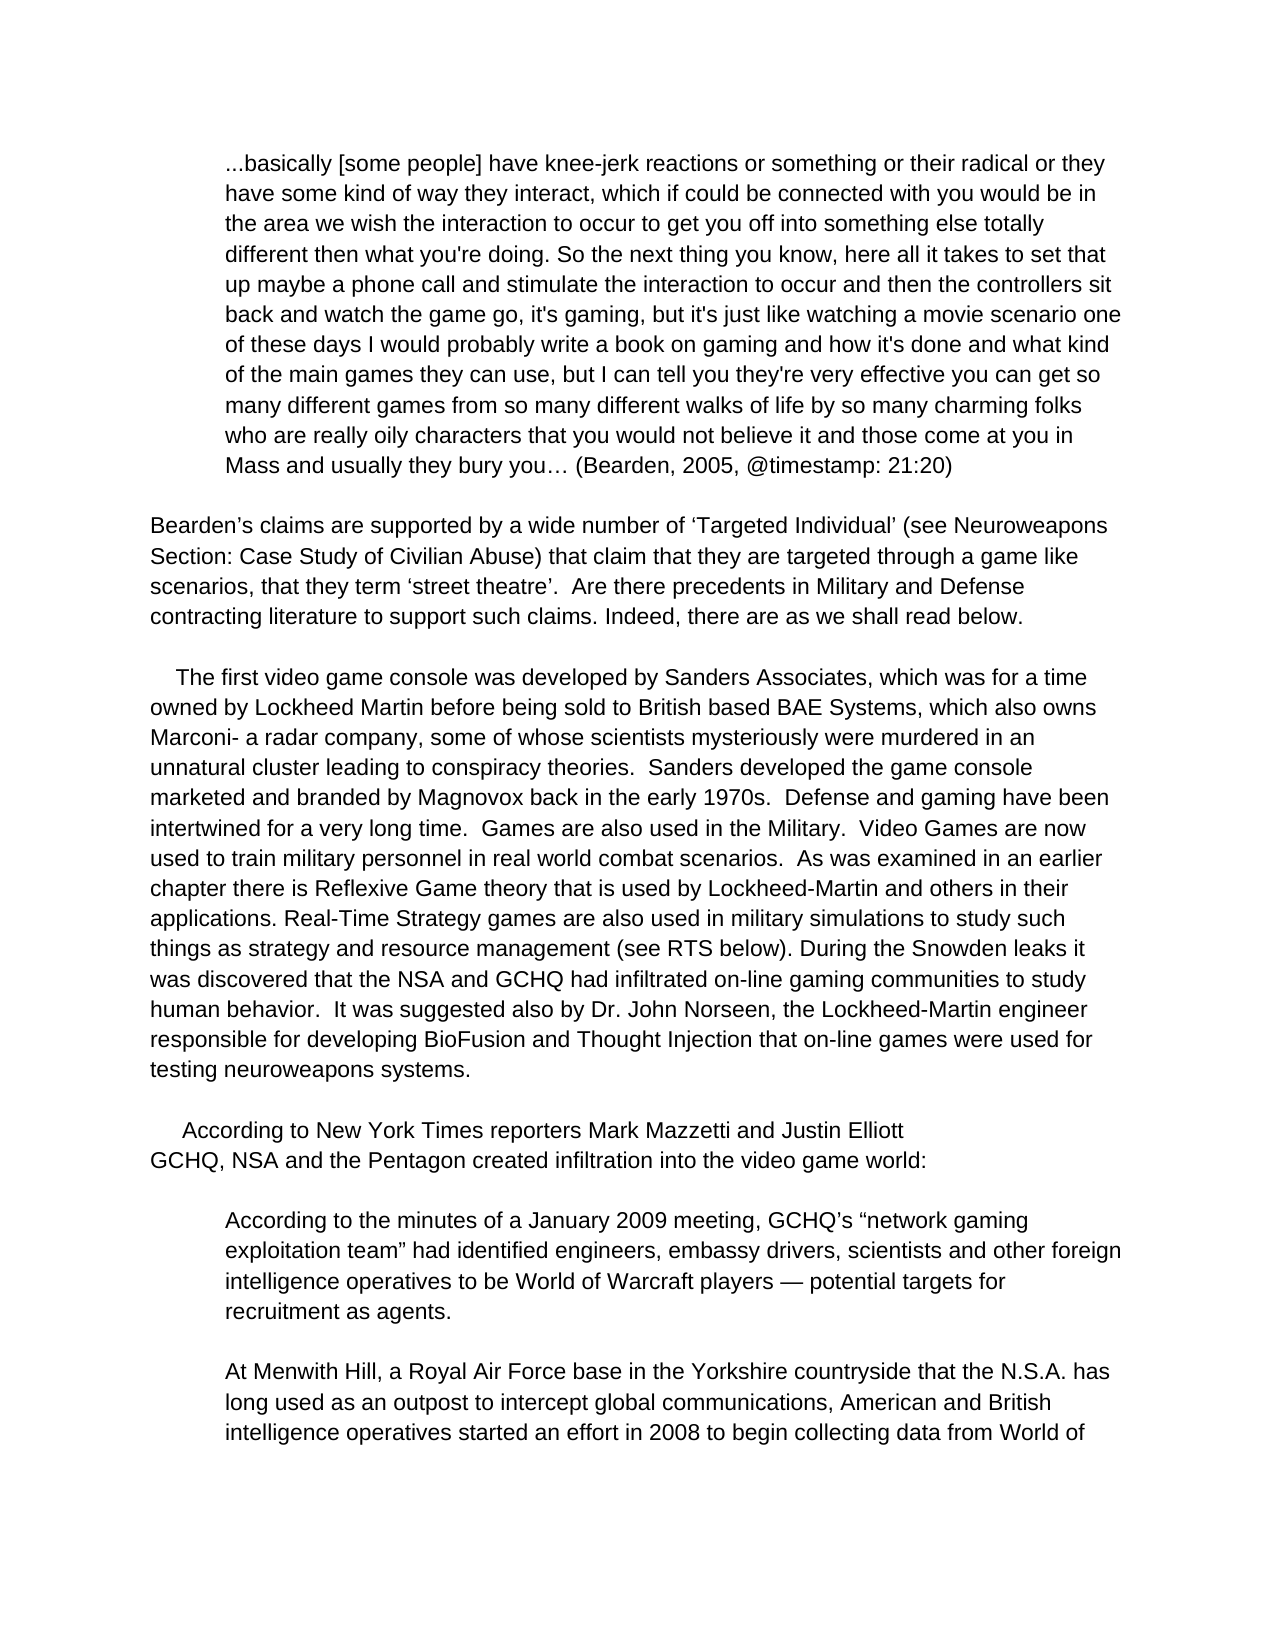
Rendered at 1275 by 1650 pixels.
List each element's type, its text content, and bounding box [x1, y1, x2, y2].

text According to the minutes of a January 2009 meeting, GCHQ’s “network gaming exploitation team” had identified engineers, embassy drivers, scientists and other foreign intelligence operatives to be World of Warcraft players — potential targets for recruitment as agents. [225, 1207, 1125, 1354]
text ...basically [some people] have knee-jerk reactions or something or their radical or they have some kind of way they interact, which if could be connected with you would be in the area we wish the interaction to occur to get you off into something else totally different then what you're doing. So the next thing you know, here all it takes to set that up maybe a phone call and stimulate the interaction to occur and then the controllers sit back and watch the game go, it's gaming, but it's just like watching a movie scenario one of these days I would probably write a book on gaming and how it's done and what kind of the main games they can use, but I can tell you they're very effective you can get so many different games from so many different walks of life by so many charming folks who are really oily characters that you would not believe it and those come at you in Mass and usually they bury you… (Bearden, 2005, @timestamp: 21:20) [225, 150, 1125, 478]
text According to New York Times reporters Mark Mazzetti and Justin Elliott GCHQ, NSA and the Pentagon created infiltration into the video game world: [150, 1117, 1125, 1173]
text At Menwith Hill, a Royal Air Force base in the Yorkshire countryside that the N.S.A. has long used as an outpost to intercept global communications, American and British intelligence operatives started an effort in 2008 to begin collecting data from World of [225, 1358, 1125, 1445]
text The first video game console was developed by Sanders Associates, which was for a time owned by Lockheed Martin before being sold to British based BAE Systems, which also owns Marconi- a radar company, some of whose scientists mysteriously were murdered in an unnatural cluster leading to conspiracy theories. Sanders developed the game console marketed and branded by Magnovox back in the early 1970s. Defense and gaming have been intertwined for a very long time. Games are also used in the Military. Video Games are now used to train military personnel in real world combat scenarios. As was examined in an earlier chapter there is Reflexive Game theory that is used by Lockheed-Martin and others in their applications. Real-Time Strategy games are also used in military simulations to study such things as strategy and resource management (see RTS below). During the Snowden leaks it was discovered that the NSA and GCHQ had infiltrated on-line gaming communities to study human behavior. It was suggested also by Dr. John Norseen, the Lockheed-Martin engineer responsible for developing BioFusion and Thought Injection that on-line games were used for testing neuroweapons systems. [150, 663, 1125, 1113]
text Bearden’s claims are supported by a wide number of ‘Targeted Individual’ (see Neuroweapons Section: Case Study of Civilian Abuse) that claim that they are targeted through a game like scenarios, that they term ‘street theatre’. Are there precedents in Military and Defense contracting literature to support such claims. Indeed, there are as we shall read below. [150, 512, 1125, 629]
